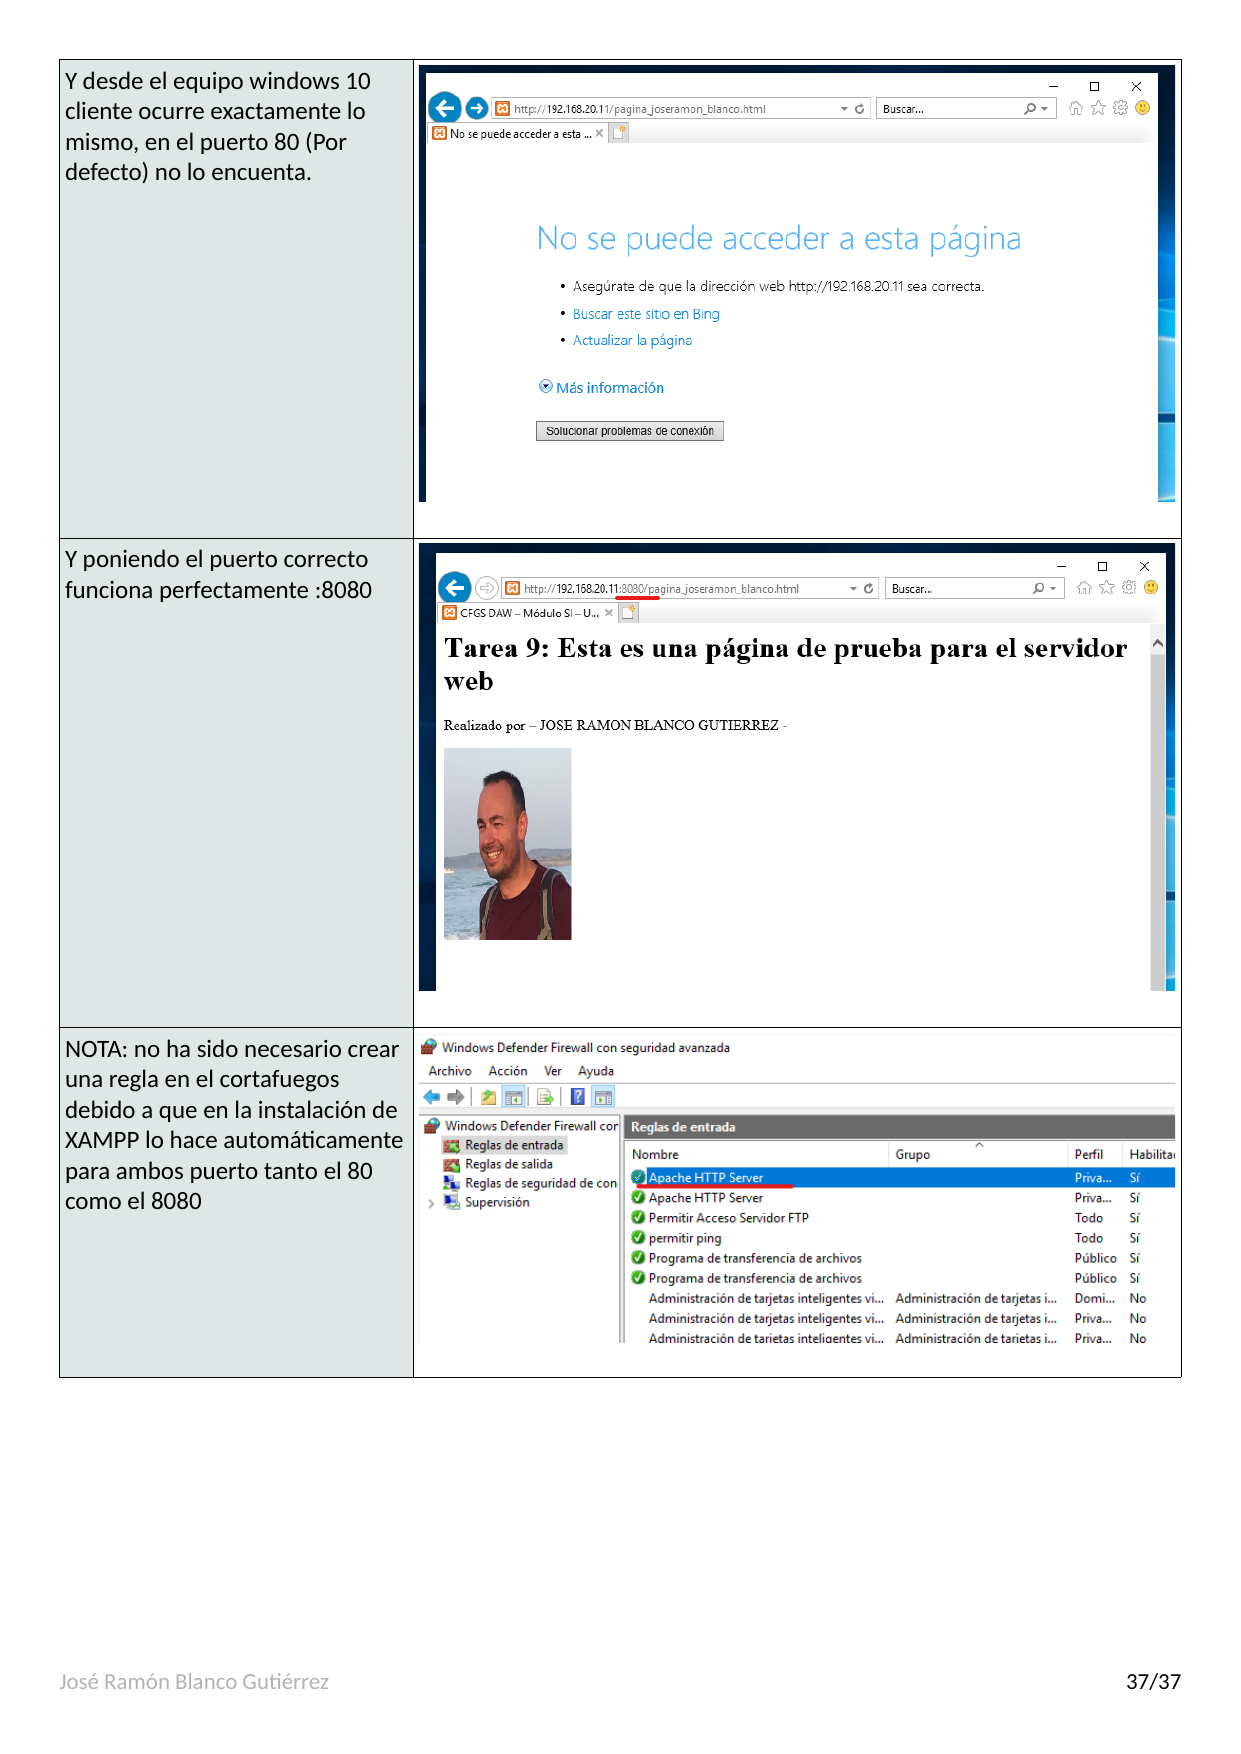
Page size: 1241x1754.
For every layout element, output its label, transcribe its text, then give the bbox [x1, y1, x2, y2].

table_cell Y desde el equipo windows 10 cliente ocurre exactamente lo mismo, en el puerto 80 (Por defecto) no lo encuenta. [60, 60, 413, 538]
table_cell [414, 539, 1181, 1027]
picture [418, 65, 1176, 502]
picture [418, 543, 1176, 991]
table_cell NOTA: no ha sido necesario crear una regla en el cortafuegos debido a que en la instalación de XAMPP lo hace automáticamente para ambos puerto tanto el 80 como el 8080 [60, 1028, 413, 1377]
table_cell Y poniendo el puerto correcto funciona perfectamente :8080 [60, 539, 413, 1027]
table_cell [414, 60, 1181, 538]
table_cell [414, 1028, 1181, 1377]
picture [418, 1032, 1176, 1343]
